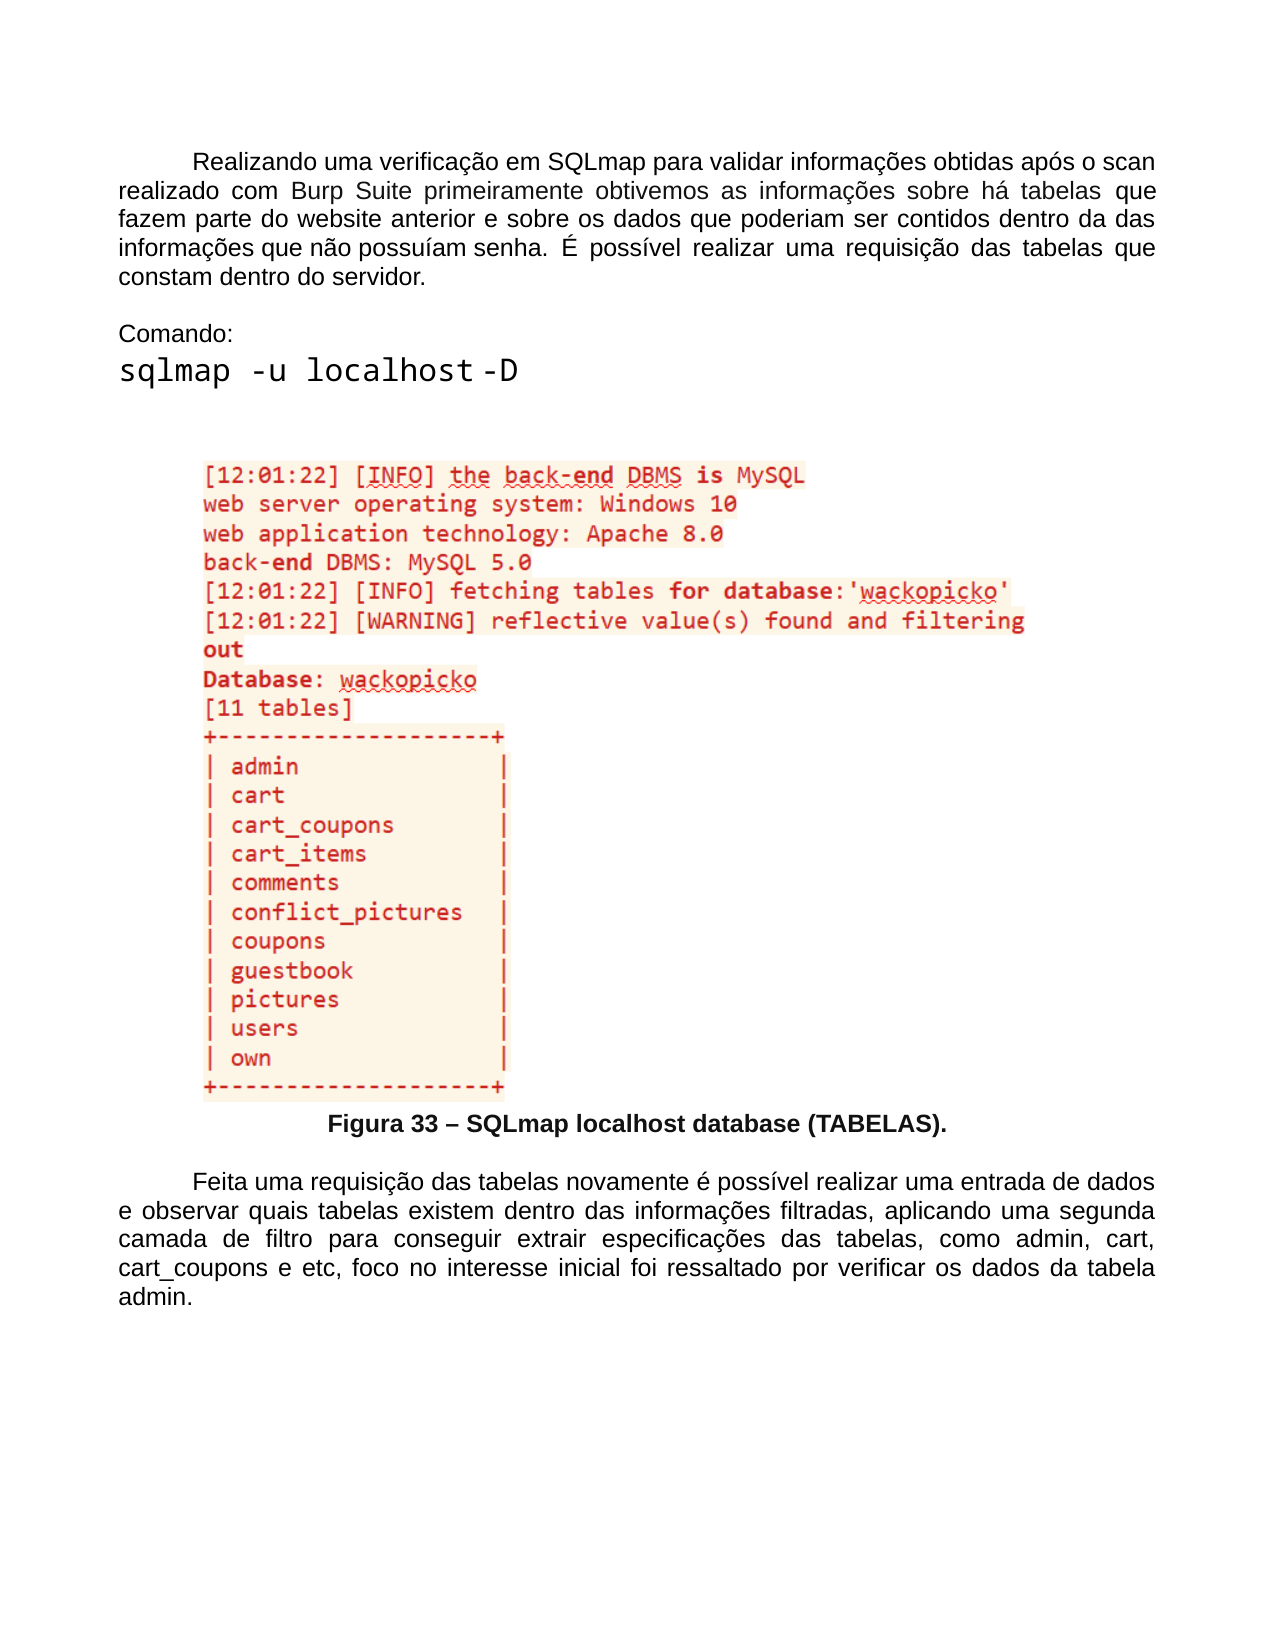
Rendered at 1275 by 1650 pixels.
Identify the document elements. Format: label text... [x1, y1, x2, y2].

text Feita uma requisição das tabelas novamente é possível realizar uma entrada de dados e observar quais tabelas existem dentro das informações filtradas, aplicando uma segunda camada de filtro para conseguir extrair especificações das tabelas, como admin, cart, cart_coupons e etc, foco no interesse inicial foi ressaltado por verificar os dados da tabela admin. [118, 1167, 1157, 1311]
text Figura 33 – SQLmap localhost database (TABELAS). [118, 1109, 1157, 1138]
text sqlmap -u localhost -D [118, 348, 1157, 391]
text Comando: [118, 319, 1157, 348]
picture [186, 447, 1071, 1102]
text Realizando uma verificação em SQLmap para validar informações obtidas após o scan realizado com Burp Suite primeiramente obtivemos as informações sobre há tabelas que fazem parte do website anterior e sobre os dados que poderiam ser contidos dentro da das informações que não possuíam senha. É possível realizar uma requisição das tabelas que constam dentro do servidor. [118, 147, 1157, 291]
